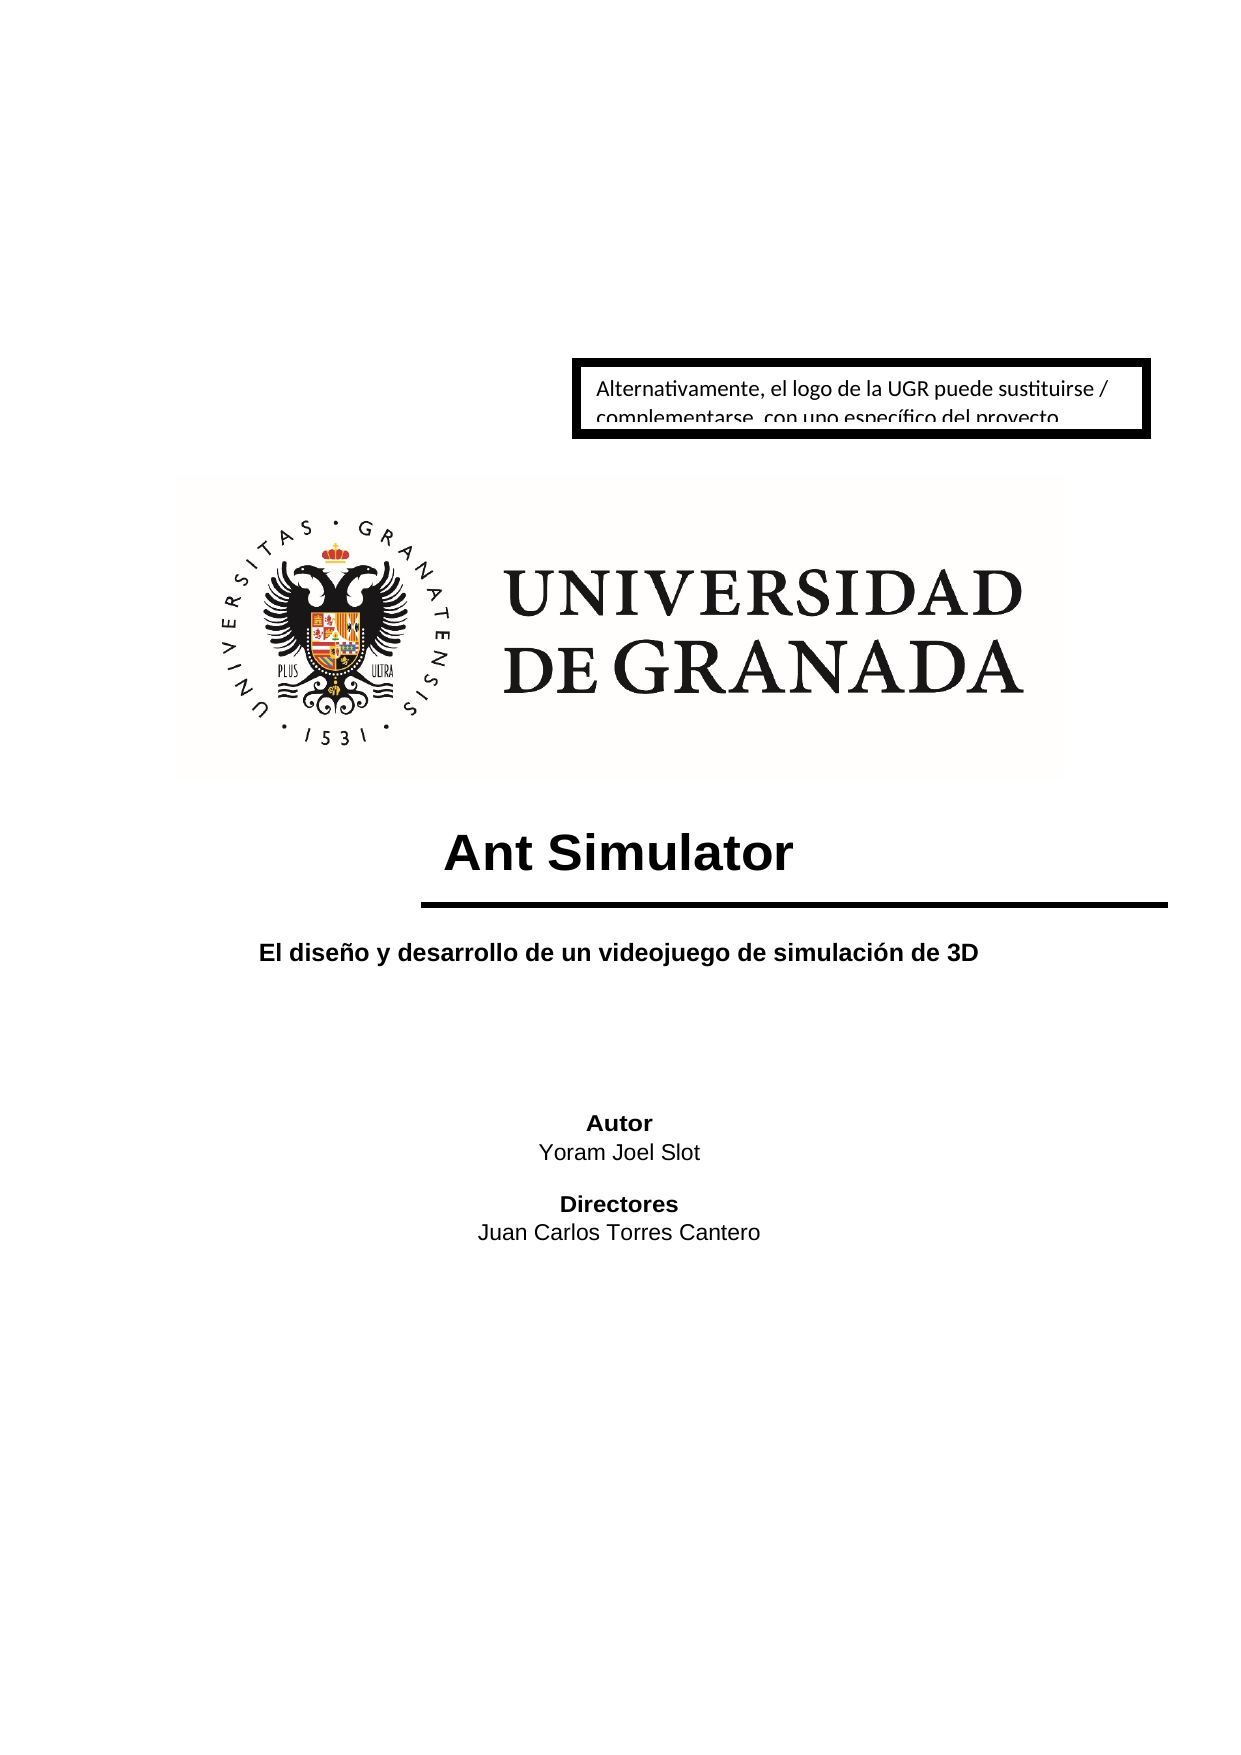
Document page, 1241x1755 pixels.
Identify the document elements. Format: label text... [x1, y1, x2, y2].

picture [175, 475, 1066, 779]
text Yoram Joel Slot [427, 1138, 811, 1165]
text Alternativamente, el logo de la UGR puede sustituirse / complementarse con uno específico del proyecto [596, 374, 1127, 422]
subtitle Autor [583, 1110, 655, 1137]
text Juan Carlos Torres Cantero [434, 1219, 804, 1246]
subtitle El diseño y desarrollo de un videojuego de simulación de 3D [175, 938, 1063, 967]
subtitle Directores [557, 1191, 681, 1217]
subtitle Ant Simulator [175, 822, 1063, 881]
